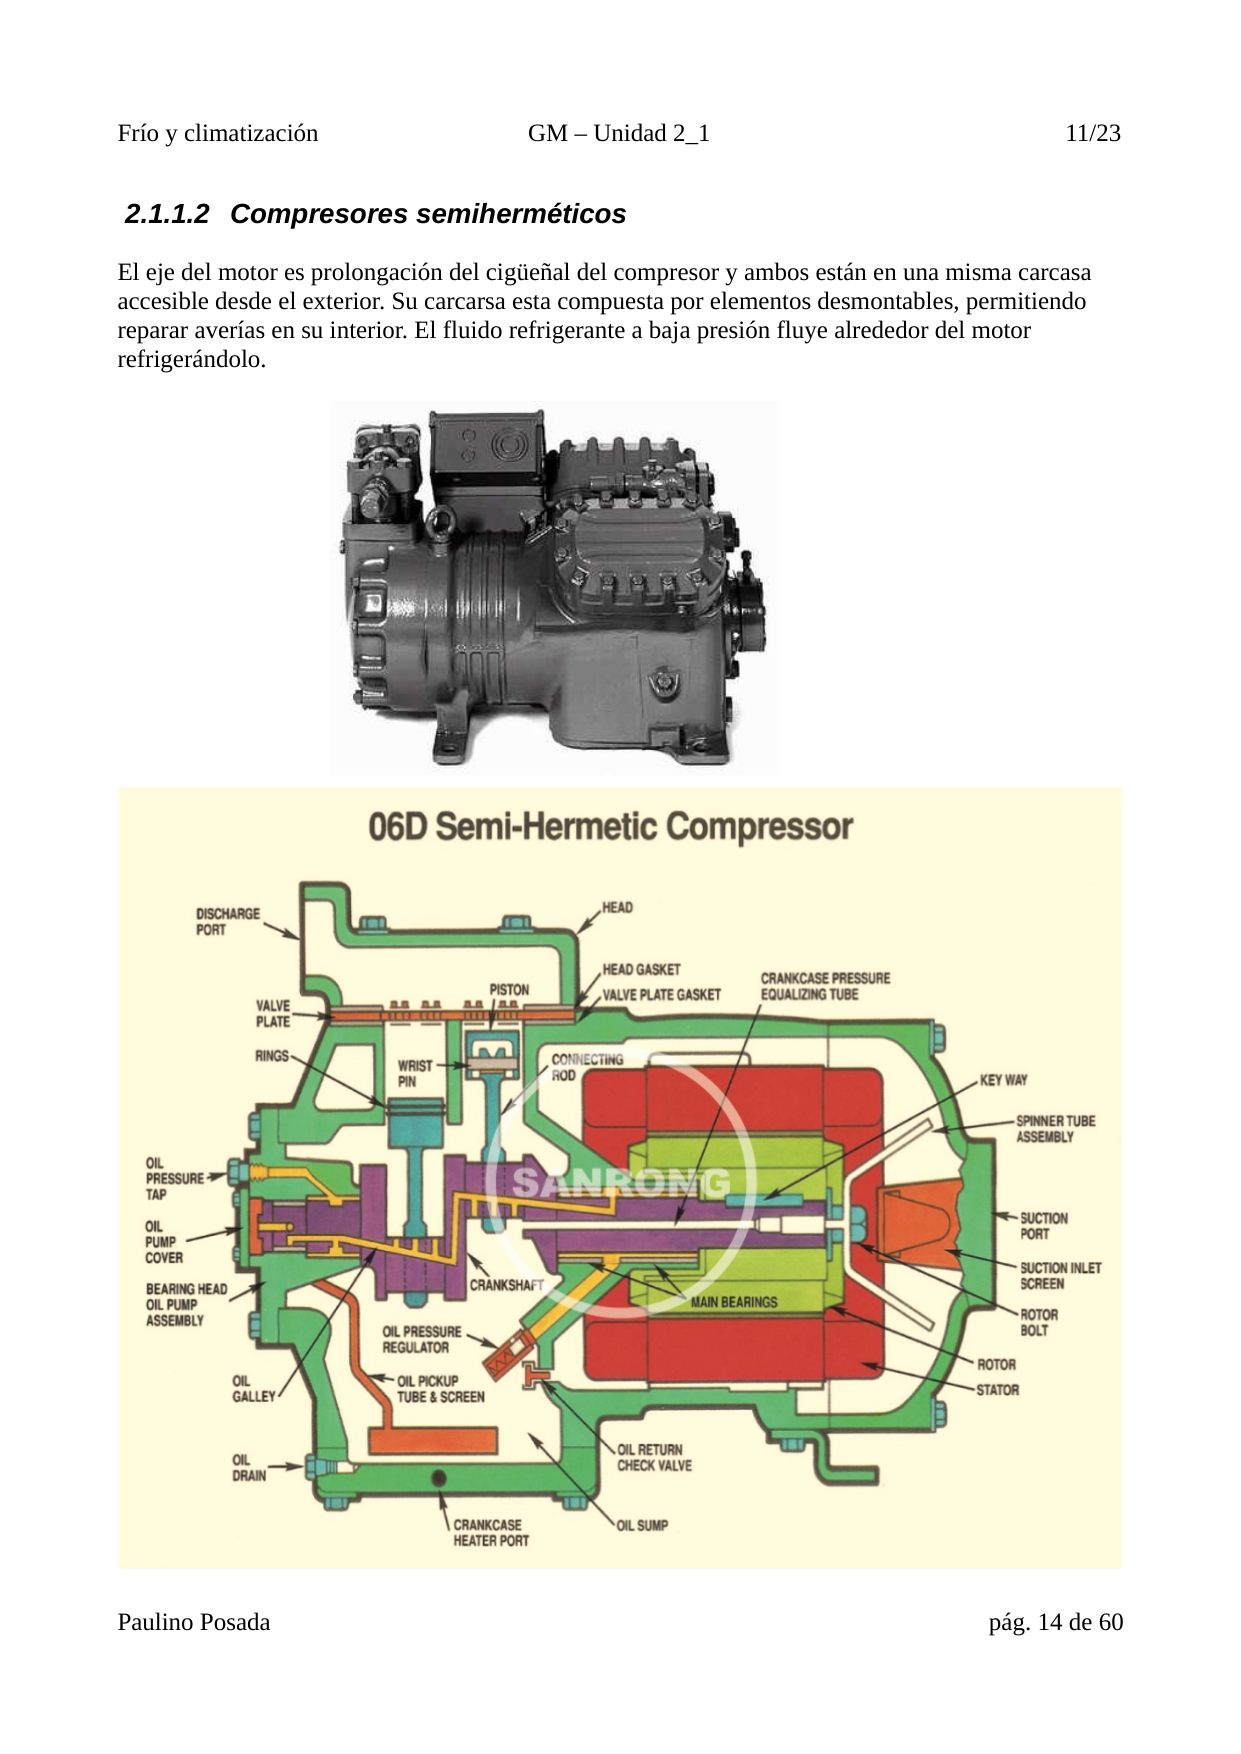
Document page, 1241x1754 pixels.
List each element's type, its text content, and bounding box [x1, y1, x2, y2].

subtitle Compresores semiherméticos [117, 197, 1123, 229]
picture [118, 787, 1123, 1569]
picture [330, 401, 781, 783]
text El eje del motor es prolongación del cigüeñal del compresor y ambos están en una misma carcasa accesible desde el exterior. Su carcarsa esta compuesta por elementos desmontables, permitiendo reparar averías en su interior. El fluido refrigerante a baja presión fluye alrededor del motor refrigerándolo. [117, 257, 1123, 372]
